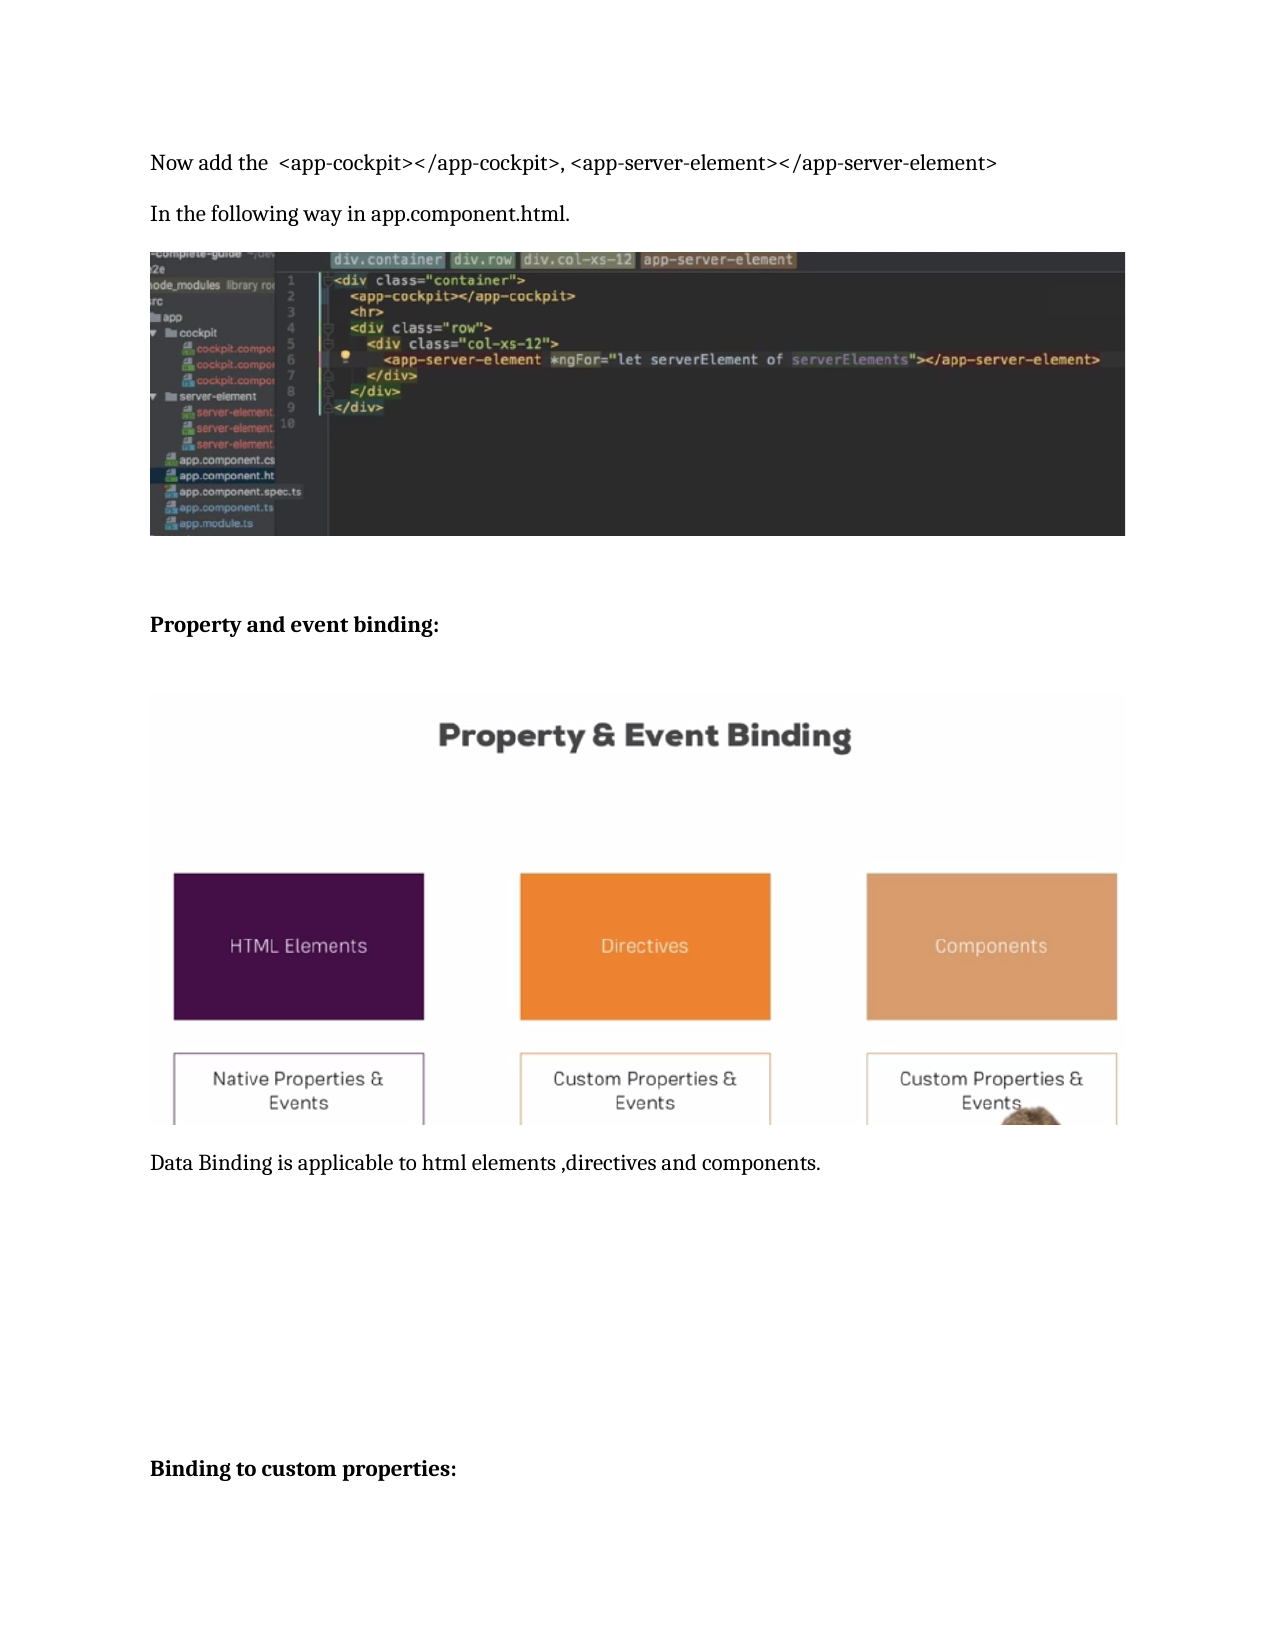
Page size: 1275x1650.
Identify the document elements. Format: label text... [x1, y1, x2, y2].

picture [150, 252, 1125, 536]
subtitle Property and event binding: [150, 612, 1125, 638]
text In the following way in app.component.html. [150, 201, 1125, 227]
subtitle Binding to custom properties: [150, 1456, 1125, 1482]
picture [150, 693, 1125, 1125]
subtitle Data Binding is applicable to html elements ,directives and components. [150, 1149, 1125, 1176]
text Now add the <app-cockpit></app-cockpit>, <app-server-element></app-server-element> [150, 150, 1125, 176]
